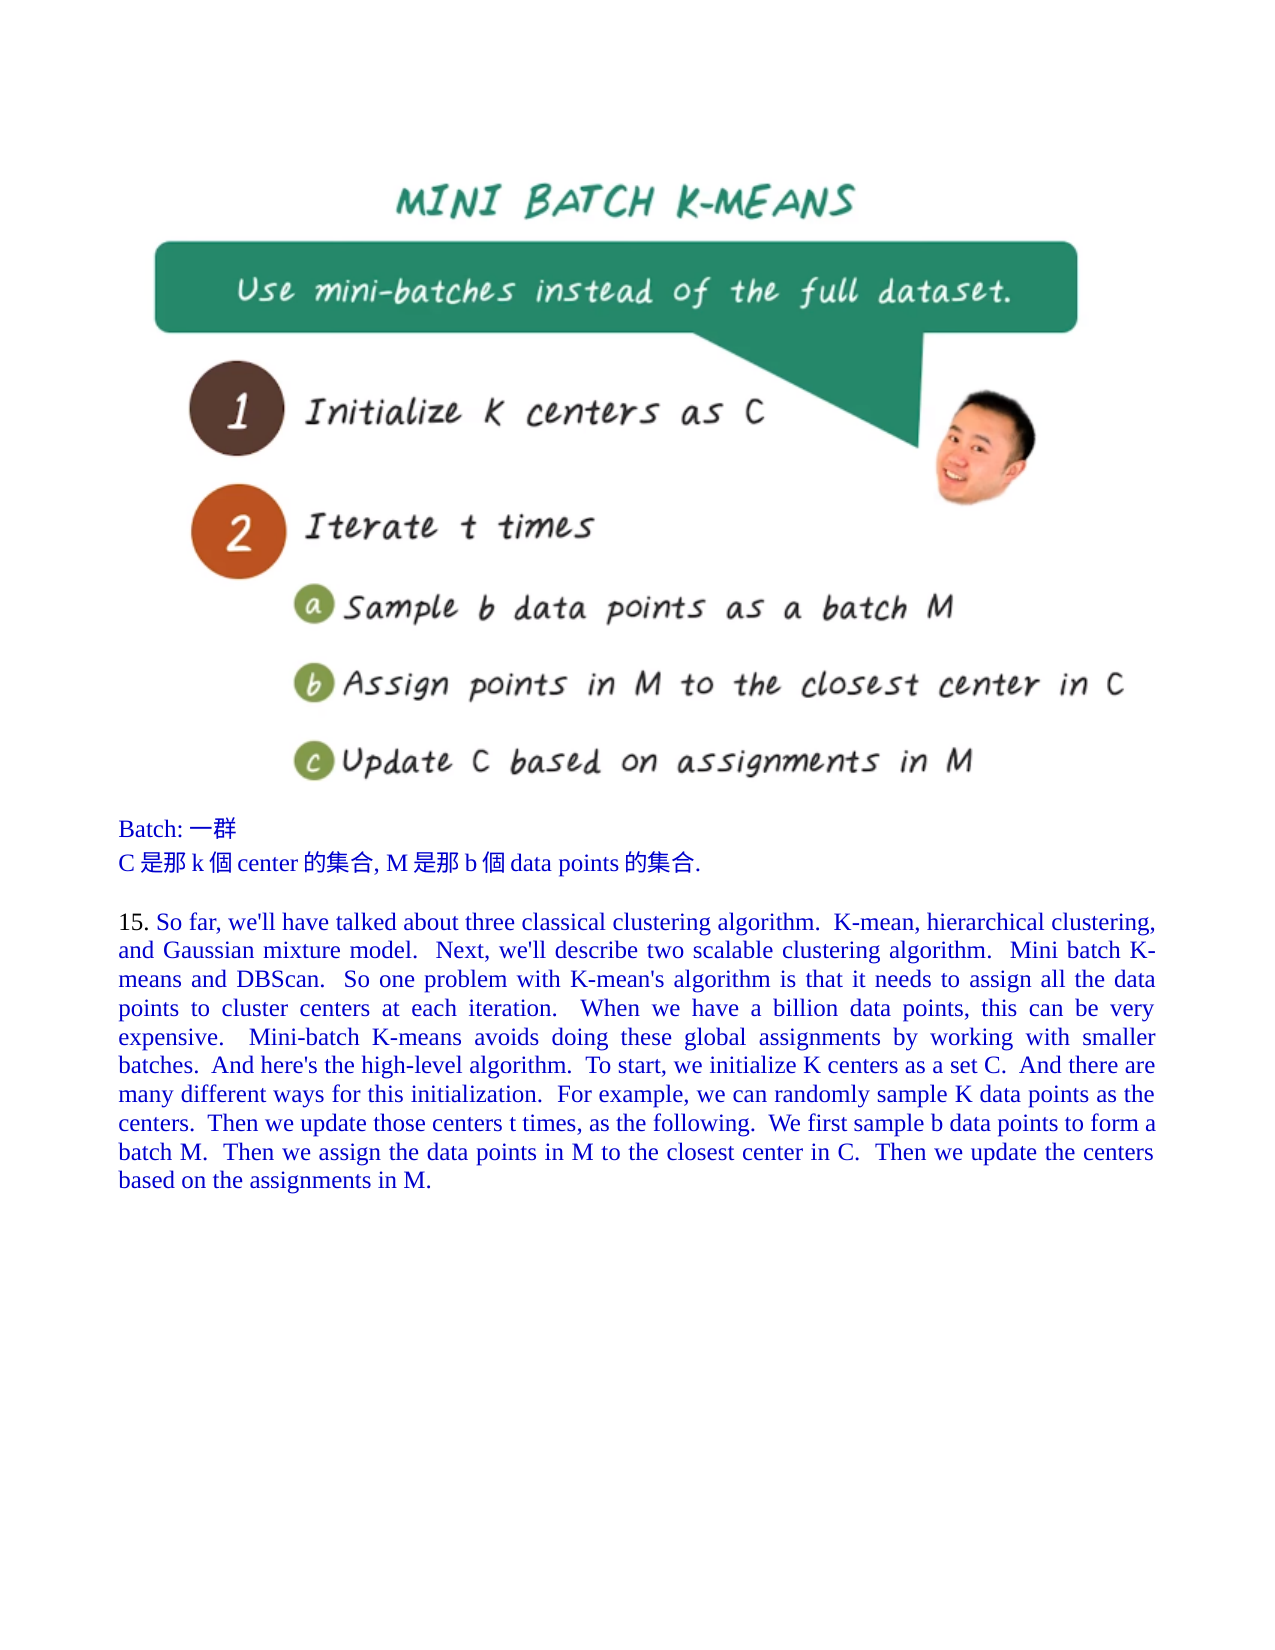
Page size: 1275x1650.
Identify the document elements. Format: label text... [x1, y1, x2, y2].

text 15. So far, we'll have talked about three classical clustering algorithm. K-mean, hierarchical clustering, and Gaussian mixture model. Next, we'll describe two scalable clustering algorithm. Mini batch K-means and DBScan. So one problem with K-mean's algorithm is that it needs to assign all the data points to cluster centers at each iteration. When we have a billion data points, this can be very expensive. Mini-batch K-means avoids doing these global assignments by working with smaller batches. And here's the high-level algorithm. To start, we initialize K centers as a set C. And there are many different ways for this initialization. For example, we can randomly sample K data points as the centers. Then we update those centers t times, as the following. We first sample b data points to form a batch M. Then we assign the data points in M to the closest center in C. Then we update the centers based on the assignments in M. [118, 907, 1157, 1194]
text C是那k個center的集合, M是那b個data points的集合. [118, 844, 1157, 878]
picture [118, 175, 1157, 782]
text Batch: 一群 [118, 810, 1157, 844]
